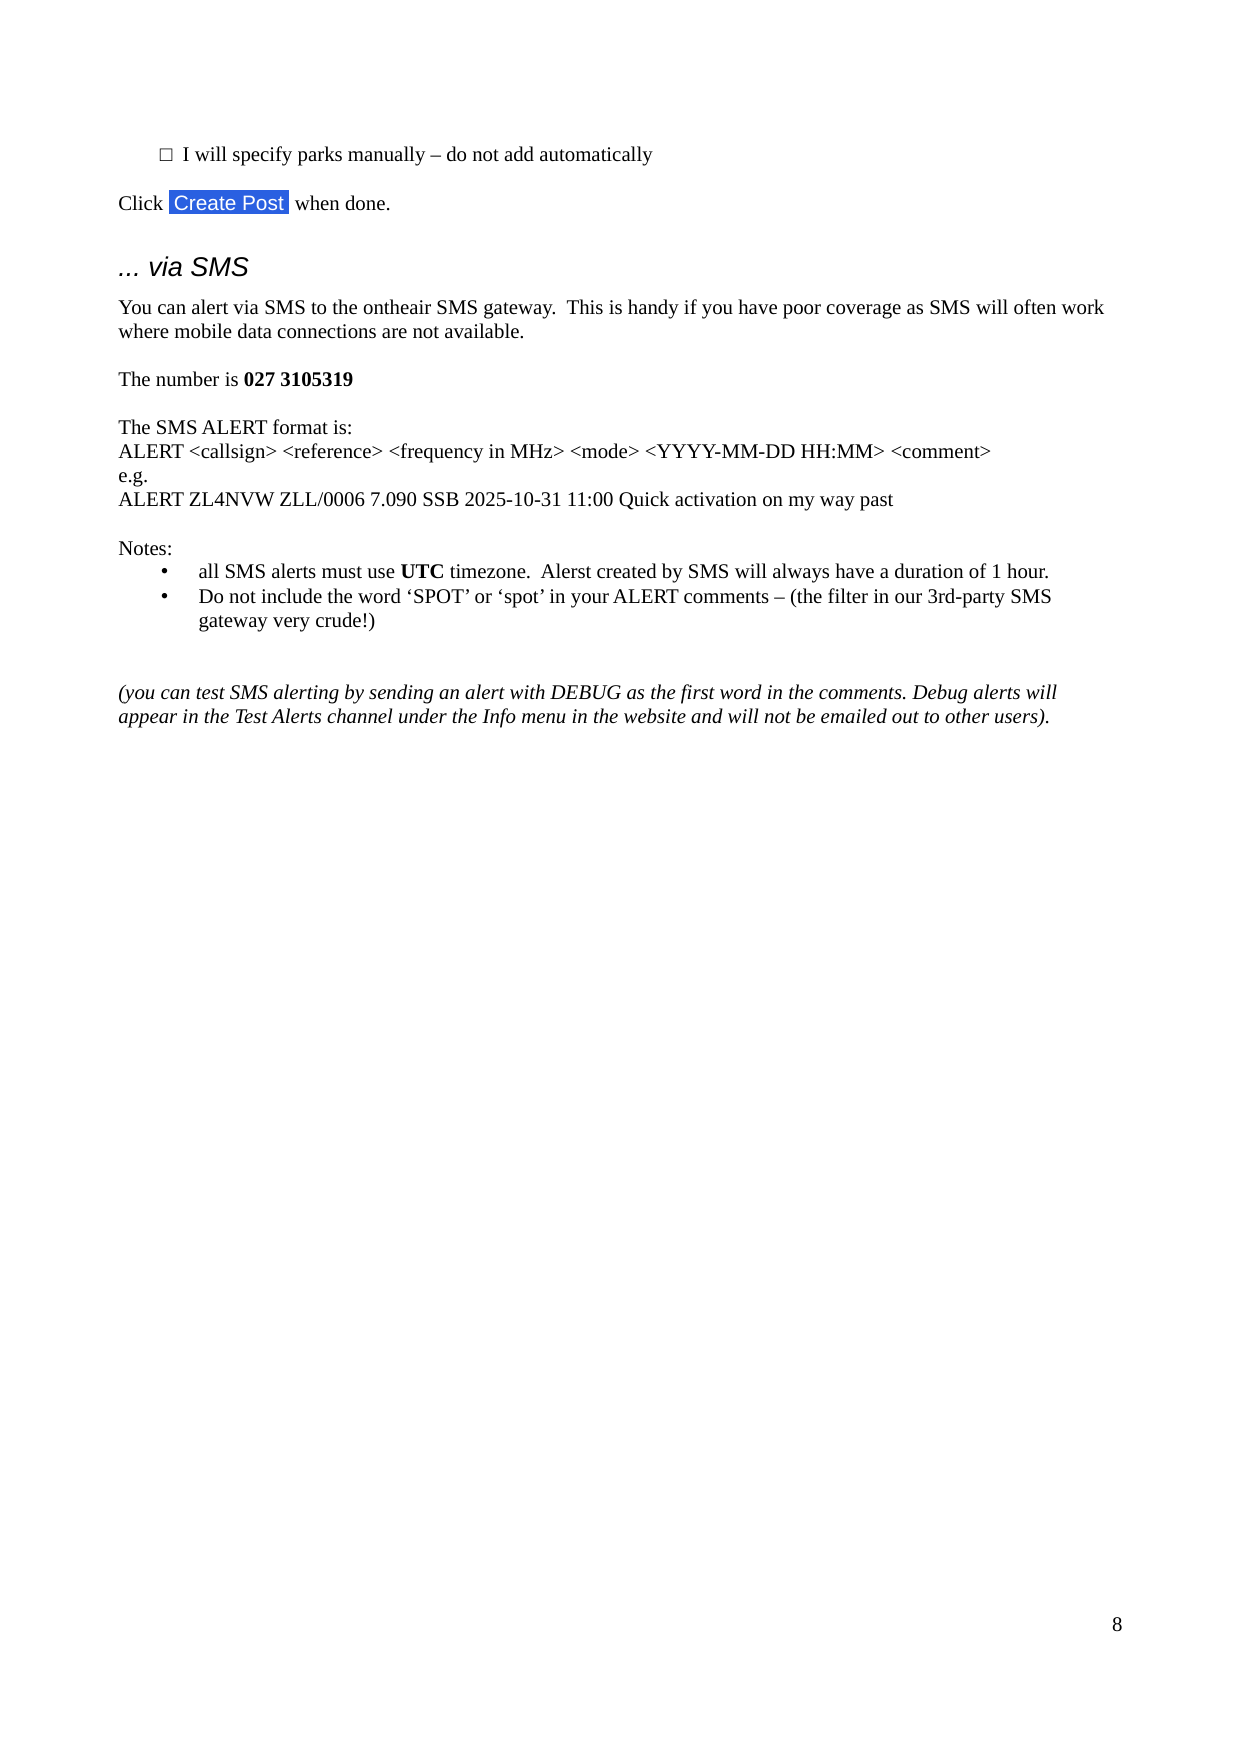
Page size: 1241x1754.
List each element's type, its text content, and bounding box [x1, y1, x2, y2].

text e.g. [118, 463, 1122, 487]
text You can alert via SMS to the ontheair SMS gateway. This is handy if you have poor coverage as SMS will often work where mobile data connections are not available. [118, 295, 1122, 343]
list Do not include the word ‘SPOT’ or ‘spot’ in your ALERT comments – (the filter in our 3rd-party SMS gateway very crude!) [161, 583, 1122, 632]
text ALERT ZL4NVW ZLL/0006 7.090 SSB 2025-10-31 11:00 Quick activation on my way past [118, 487, 1122, 511]
text Notes: [118, 535, 1122, 559]
subtitle ... via SMS [118, 251, 1122, 282]
text Click Create Post when done. [118, 190, 1122, 214]
text The number is 027 3105319 [118, 367, 1122, 391]
list all SMS alerts must use UTC timezone. Alerst created by SMS will always have a duration of 1 hour. [161, 559, 1122, 583]
text The SMS ALERT format is: [118, 415, 1122, 439]
text (you can test SMS alerting by sending an alert with DEBUG as the first word in the comments. Debug alerts will appear in the Test Alerts channel under the Info menu in the website and will not be emailed out to other users). [118, 680, 1122, 728]
text □ I will specify parks manually – do not add automatically [159, 142, 1122, 166]
text ALERT <callsign> <reference> <frequency in MHz> <mode> <YYYY-MM-DD HH:MM> <comment> [118, 439, 1122, 463]
